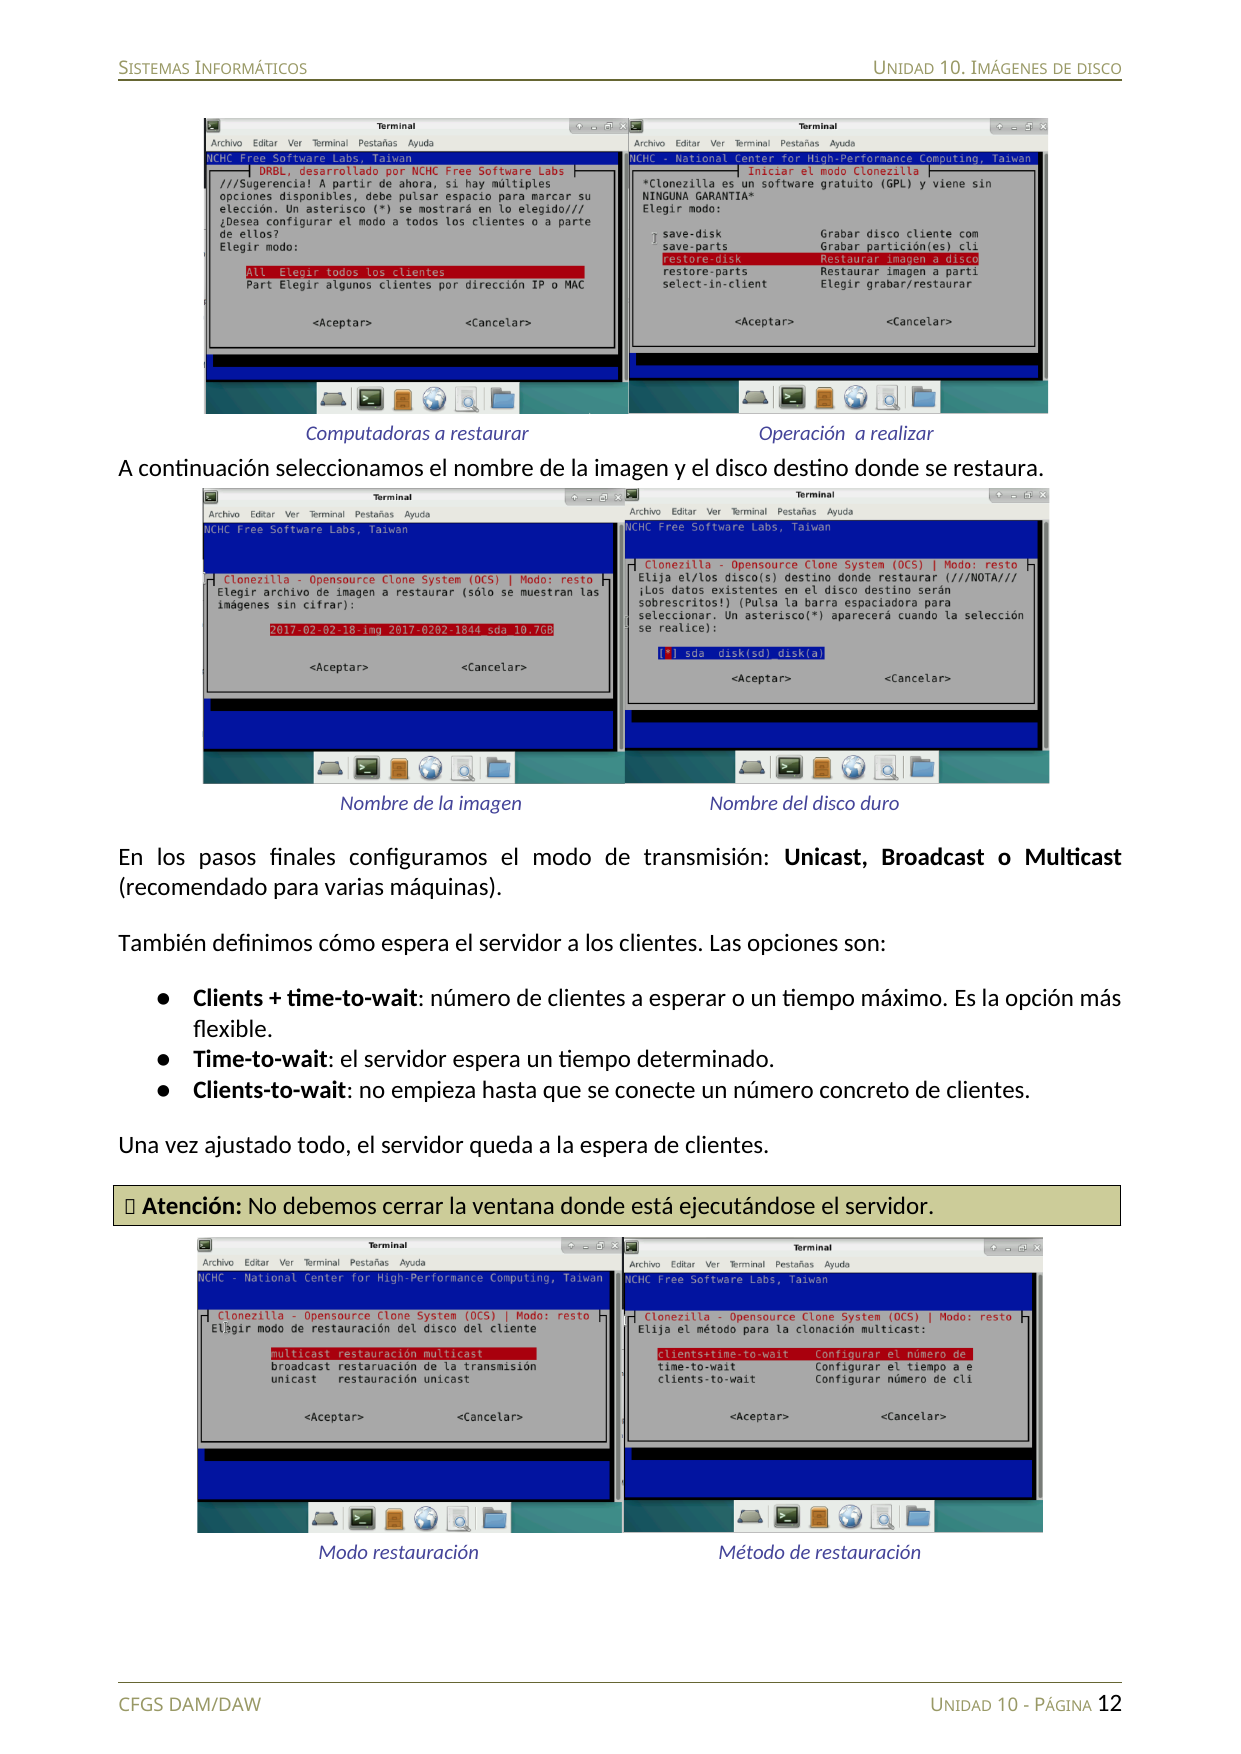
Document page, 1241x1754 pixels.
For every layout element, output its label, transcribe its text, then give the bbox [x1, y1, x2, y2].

text En los pasos finales configuramos el modo de transmisión: Unicast, Broadcast o Multicast (recomendado para varias máquinas). [118, 841, 1122, 902]
text A continuación seleccionamos el nombre de la imagen y el disco destino donde se restaura. [118, 452, 1122, 482]
picture [197, 1237, 1043, 1533]
text Nombre de la imagen Nombre del disco duro [118, 790, 1122, 816]
picture [202, 488, 1050, 784]
text También definimos cómo espera el servidor a los clientes. Las opciones son: [118, 927, 1122, 957]
list Clients + time-to-wait: número de clientes a esperar o un tiempo máximo. Es la opción más flexible. [156, 982, 1122, 1043]
list Clients-to-wait: no empieza hasta que se conecte un número concreto de clientes. [156, 1074, 1122, 1104]
text ❕ Atención: No debemos cerrar la ventana donde está ejecutándose el servidor. [114, 1186, 1120, 1225]
text Computadoras a restaurar Operación a realizar [118, 420, 1122, 445]
list Time-to-wait: el servidor espera un tiempo determinado. [156, 1043, 1122, 1074]
picture [203, 118, 1049, 414]
text Modo restauración Método de restauración [118, 1539, 1122, 1565]
text Una vez ajustado todo, el servidor queda a la espera de clientes. [118, 1129, 1122, 1160]
